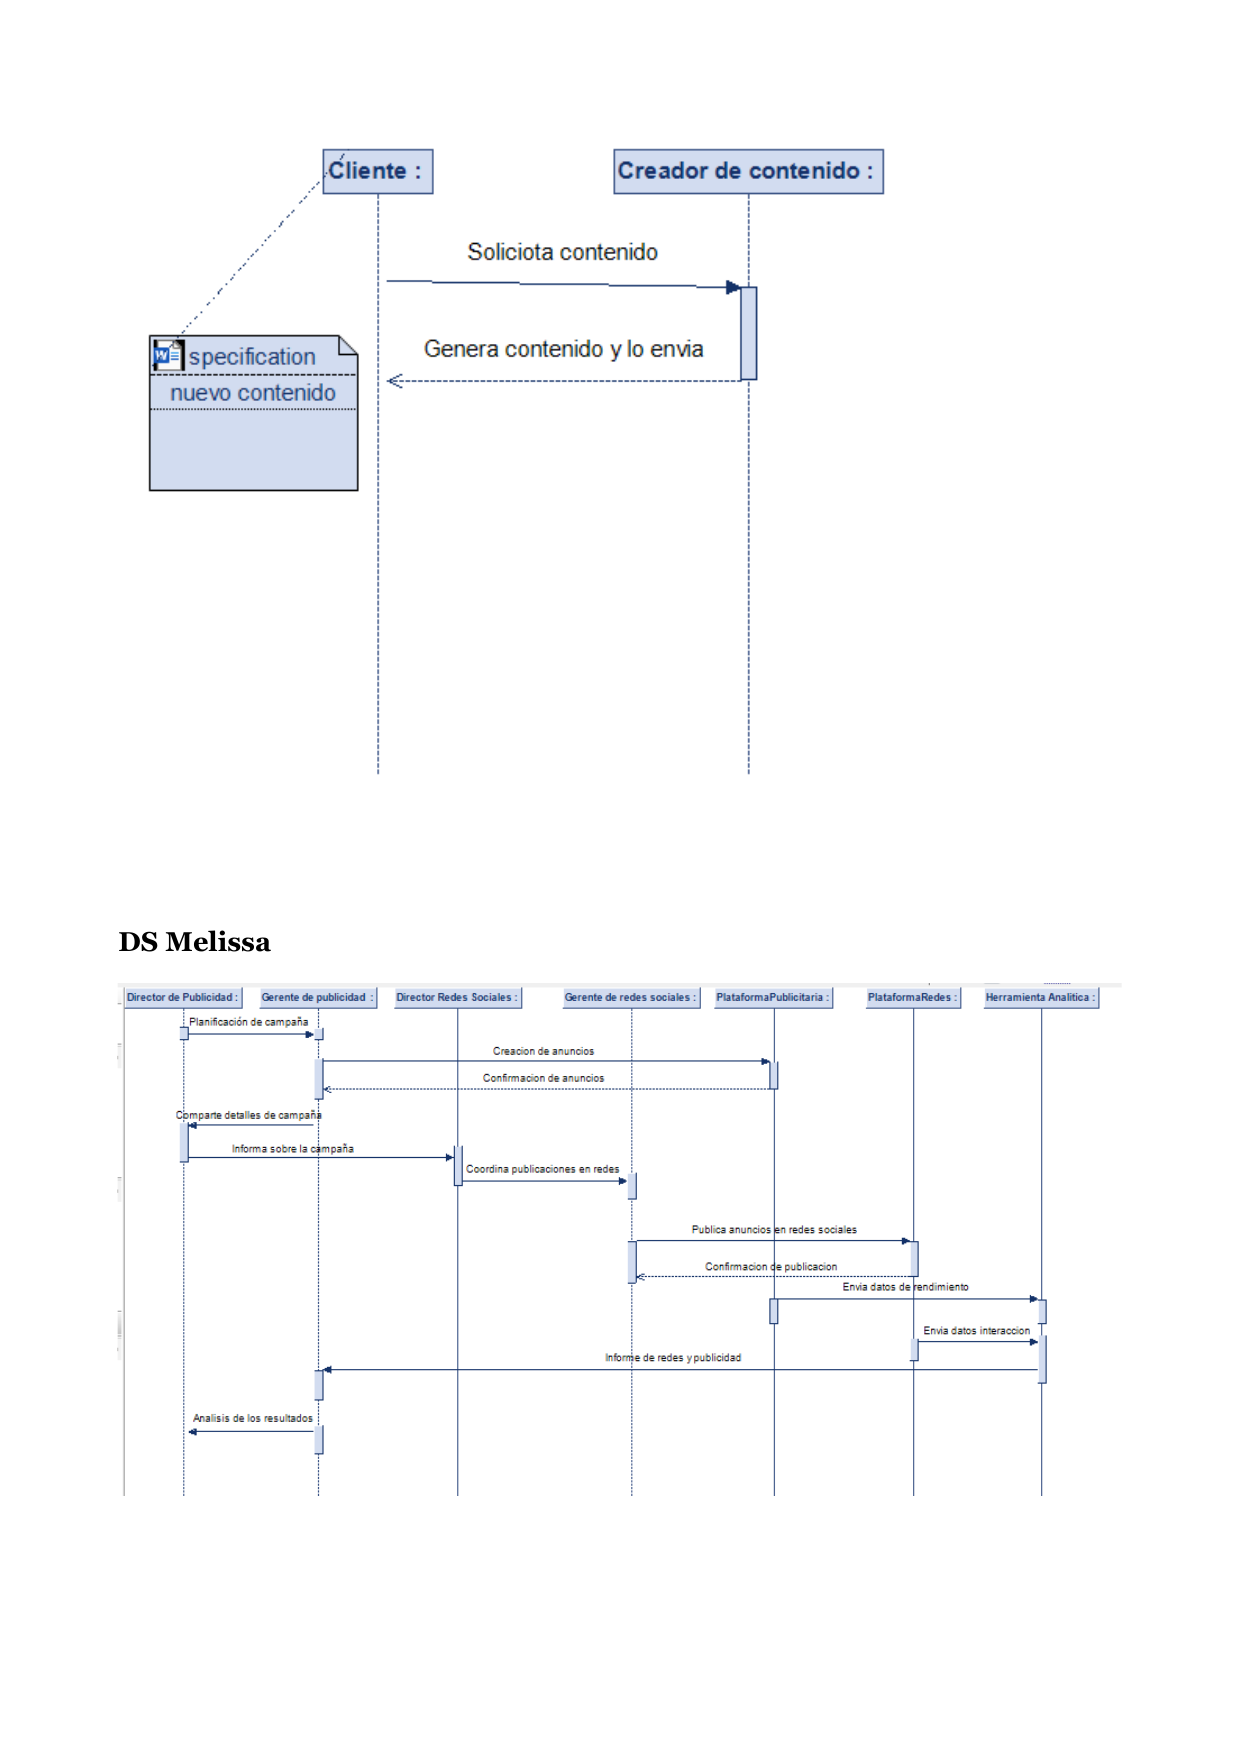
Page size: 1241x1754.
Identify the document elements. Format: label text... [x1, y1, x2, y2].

picture [117, 983, 1122, 1496]
text DS Melissa [118, 927, 1122, 957]
picture [118, 118, 900, 790]
